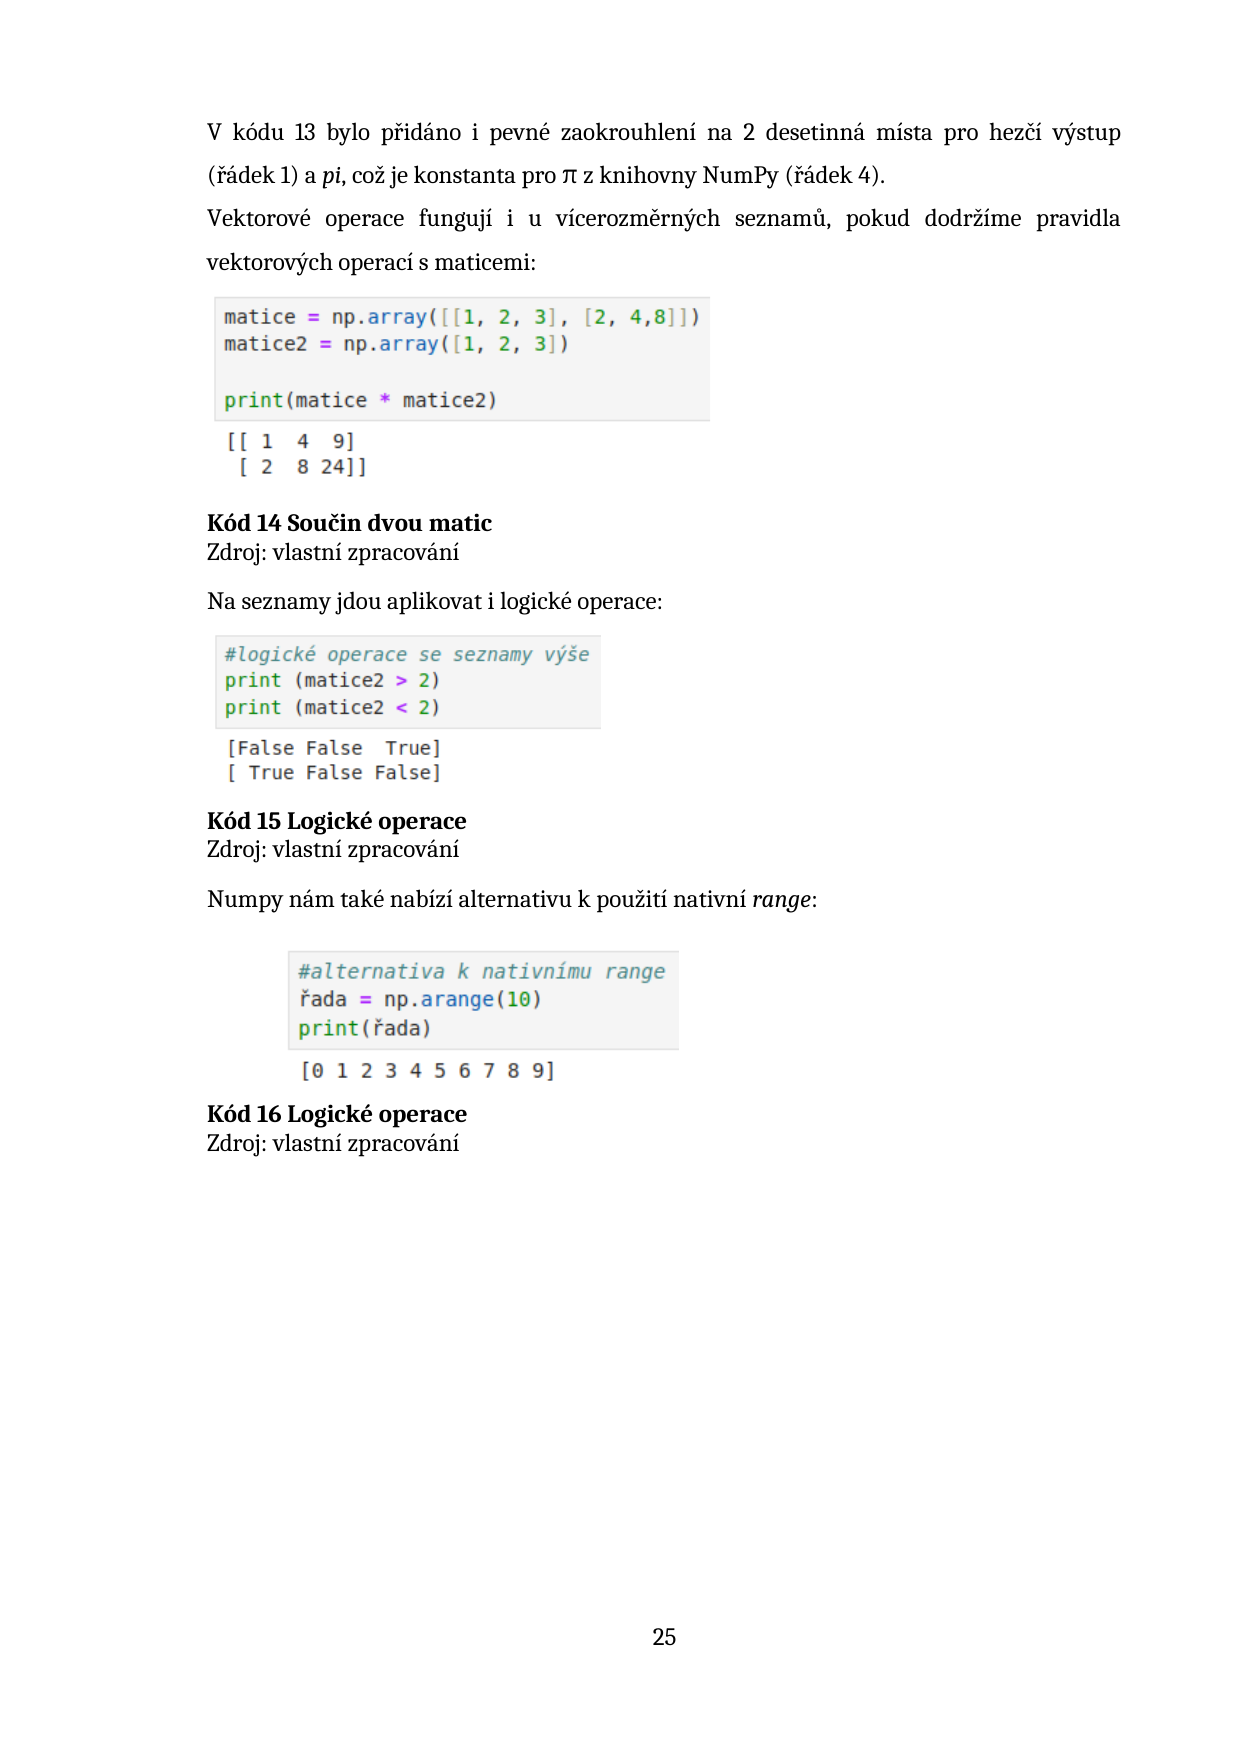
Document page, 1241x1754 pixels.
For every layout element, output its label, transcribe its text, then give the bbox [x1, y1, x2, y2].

title Kód 16 Logické operace [207, 1100, 1122, 1129]
picture [206, 290, 711, 495]
title Kód 15 Logické operace [207, 807, 1122, 835]
text Numpy nám také nabízí alternativu k použití nativní range: [207, 885, 1122, 914]
text Vektorové operace fungují i u vícerozměrných seznamů, pokud dodržíme pravidla vektorových operací s maticemi: [207, 204, 1122, 276]
text Zdroj: vlastní zpracování [207, 537, 1122, 566]
text Zdroj: vlastní zpracování [207, 835, 1122, 864]
picture [206, 630, 601, 793]
text Na seznamy jdou aplikovat i logické operace: [207, 587, 1122, 616]
text Zdroj: vlastní zpracování [207, 1129, 1122, 1157]
text V kódu 13 bylo přidáno i pevné zaokrouhlení na 2 desetinná místa pro hezčí výstup (řádek 1) a pi, což je konstanta pro π z knihovny NumPy (řádek 4). [207, 118, 1122, 190]
title Kód 14 Součin dvou matic [207, 509, 1122, 537]
picture [281, 938, 679, 1094]
